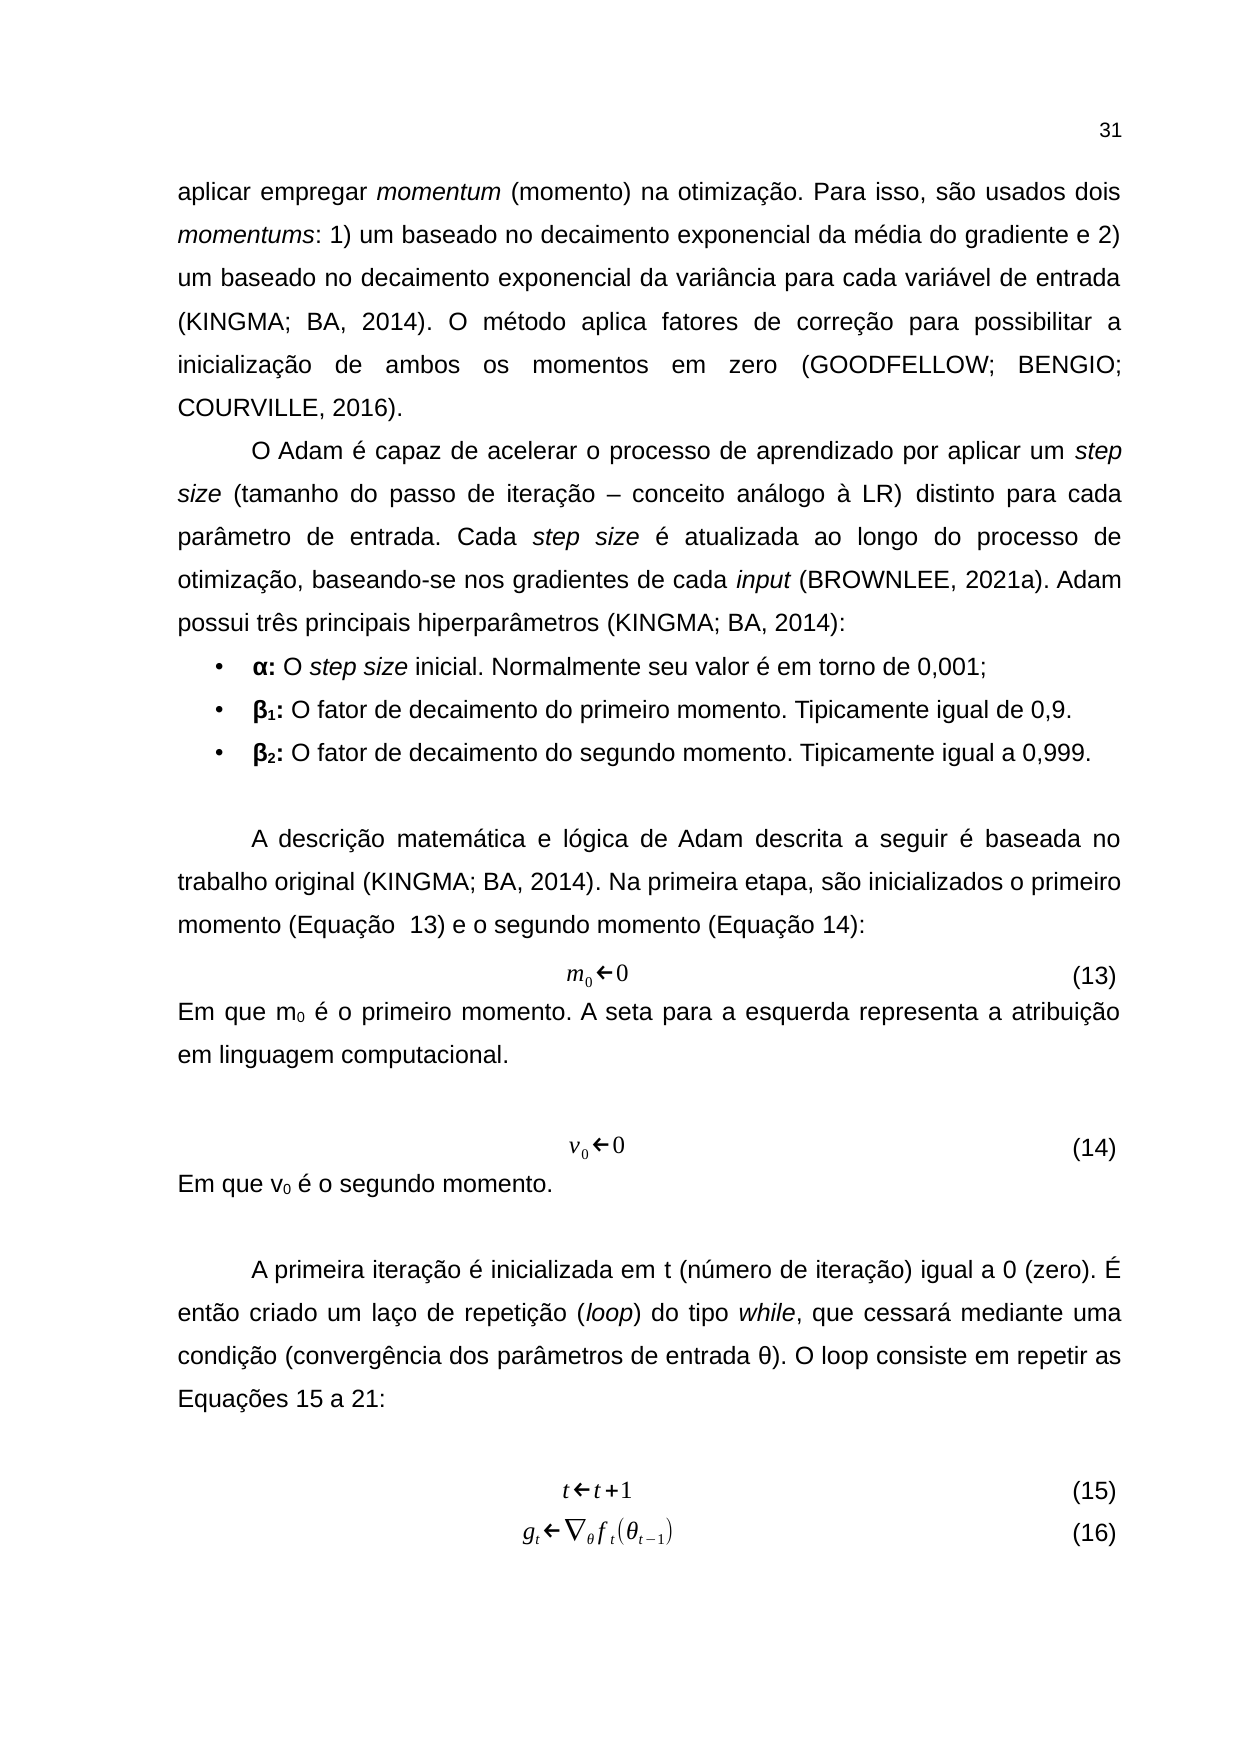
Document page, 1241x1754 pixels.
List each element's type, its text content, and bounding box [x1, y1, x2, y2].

table_header [177, 1471, 1017, 1511]
table_header [177, 954, 1017, 996]
list α: O step size inicial. Normalmente seu valor é em torno de 0,001; [215, 651, 1122, 680]
text aplicar empregar momentum (momento) na otimização. Para isso, são usados dois momentums: 1) um baseado no decaimento exponencial da média do gradiente e 2) um baseado no decaimento exponencial da variância para cada variável de entrada (KINGMA; BA, 2014). O método aplica fatores de correção para possibilitar a inicialização de ambos os momentos em zero (GOODFELLOW; BENGIO; COURVILLE, 2016). [177, 177, 1122, 421]
table_header [177, 1511, 1017, 1554]
text O Adam é capaz de acelerar o processo de aprendizado por aplicar um step size (tamanho do passo de iteração – conceito análogo à LR) distinto para cada parâmetro de entrada. Cada step size é atualizada ao longo do processo de otimização, baseando-se nos gradientes de cada input (BROWNLEE, 2021a). Adam possui três principais hiperparâmetros (KINGMA; BA, 2014): [177, 436, 1122, 637]
text A descrição matemática e lógica de Adam descrita a seguir é baseada no trabalho original (KINGMA; BA, 2014). Na primeira etapa, são inicializados o primeiro momento (Equação 13) e o segundo momento (Equação 14): [177, 824, 1122, 939]
text A primeira iteração é inicializada em t (número de iteração) igual a 0 (zero). É então criado um laço de repetição (loop) do tipo while, que cessará mediante uma condição (convergência dos parâmetros de entrada θ). O loop consiste em repetir as Equações 15 a 21: [177, 1255, 1122, 1413]
table_header (16) [1017, 1511, 1122, 1554]
table_header (13) [1017, 954, 1122, 996]
table_header (14) [1017, 1126, 1122, 1169]
table_header [177, 1126, 1017, 1169]
table_header (15) [1017, 1471, 1122, 1511]
text Em que m0 é o primeiro momento. A seta para a esquerda representa a atribuição em linguagem computacional. [177, 996, 1122, 1068]
text Em que v0 é o segundo momento. [177, 1169, 1122, 1197]
list β1: O fator de decaimento do primeiro momento. Tipicamente igual de 0,9. [215, 695, 1122, 723]
list β2: O fator de decaimento do segundo momento. Tipicamente igual a 0,999. [215, 738, 1122, 767]
